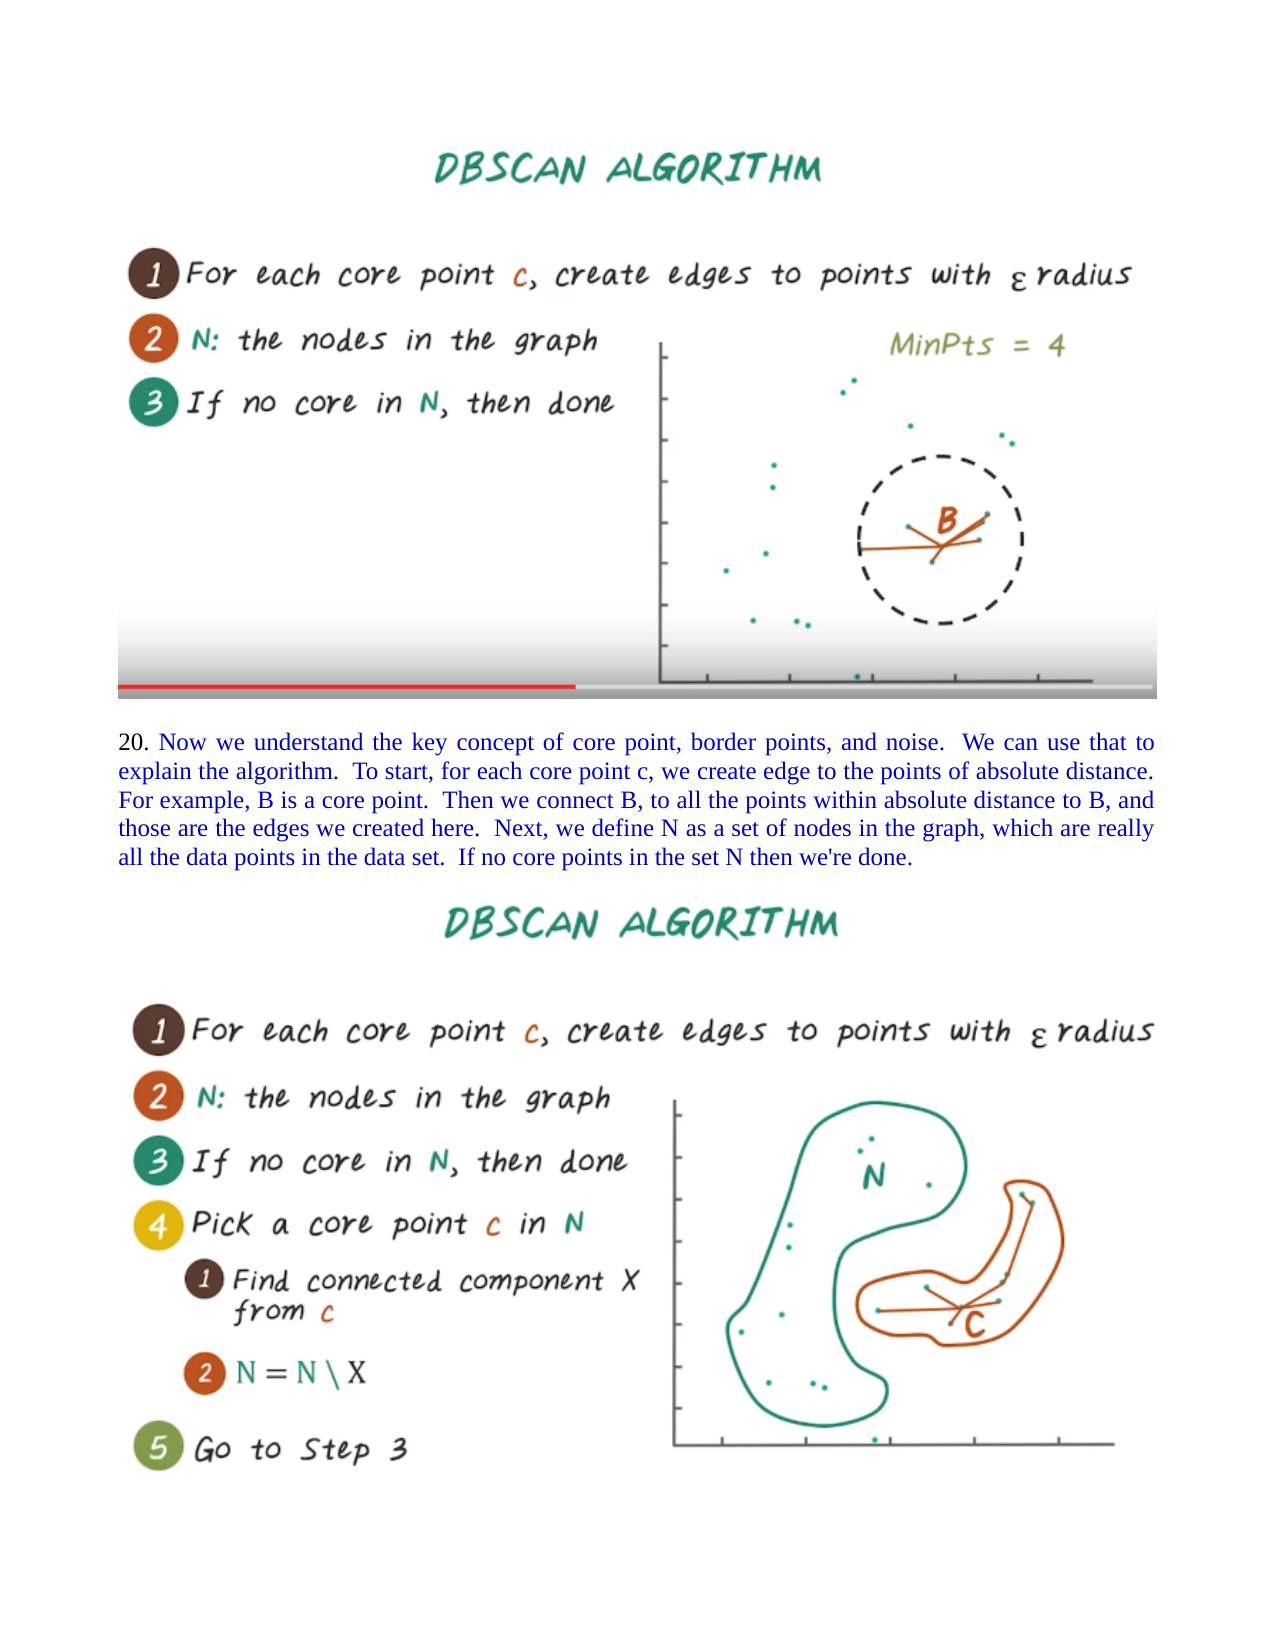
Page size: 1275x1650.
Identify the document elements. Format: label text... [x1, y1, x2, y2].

picture [118, 146, 1157, 699]
text 20. Now we understand the key concept of core point, border points, and noise. We can use that to explain the algorithm. To start, for each core point c, we create edge to the points of absolute distance. For example, B is a core point. Then we connect B, to all the points within absolute distance to B, and those are the edges we created here. Next, we define N as a set of nodes in the graph, which are really all the data points in the data set. If no core points in the set N then we're done. [118, 727, 1157, 871]
picture [118, 899, 1157, 1491]
